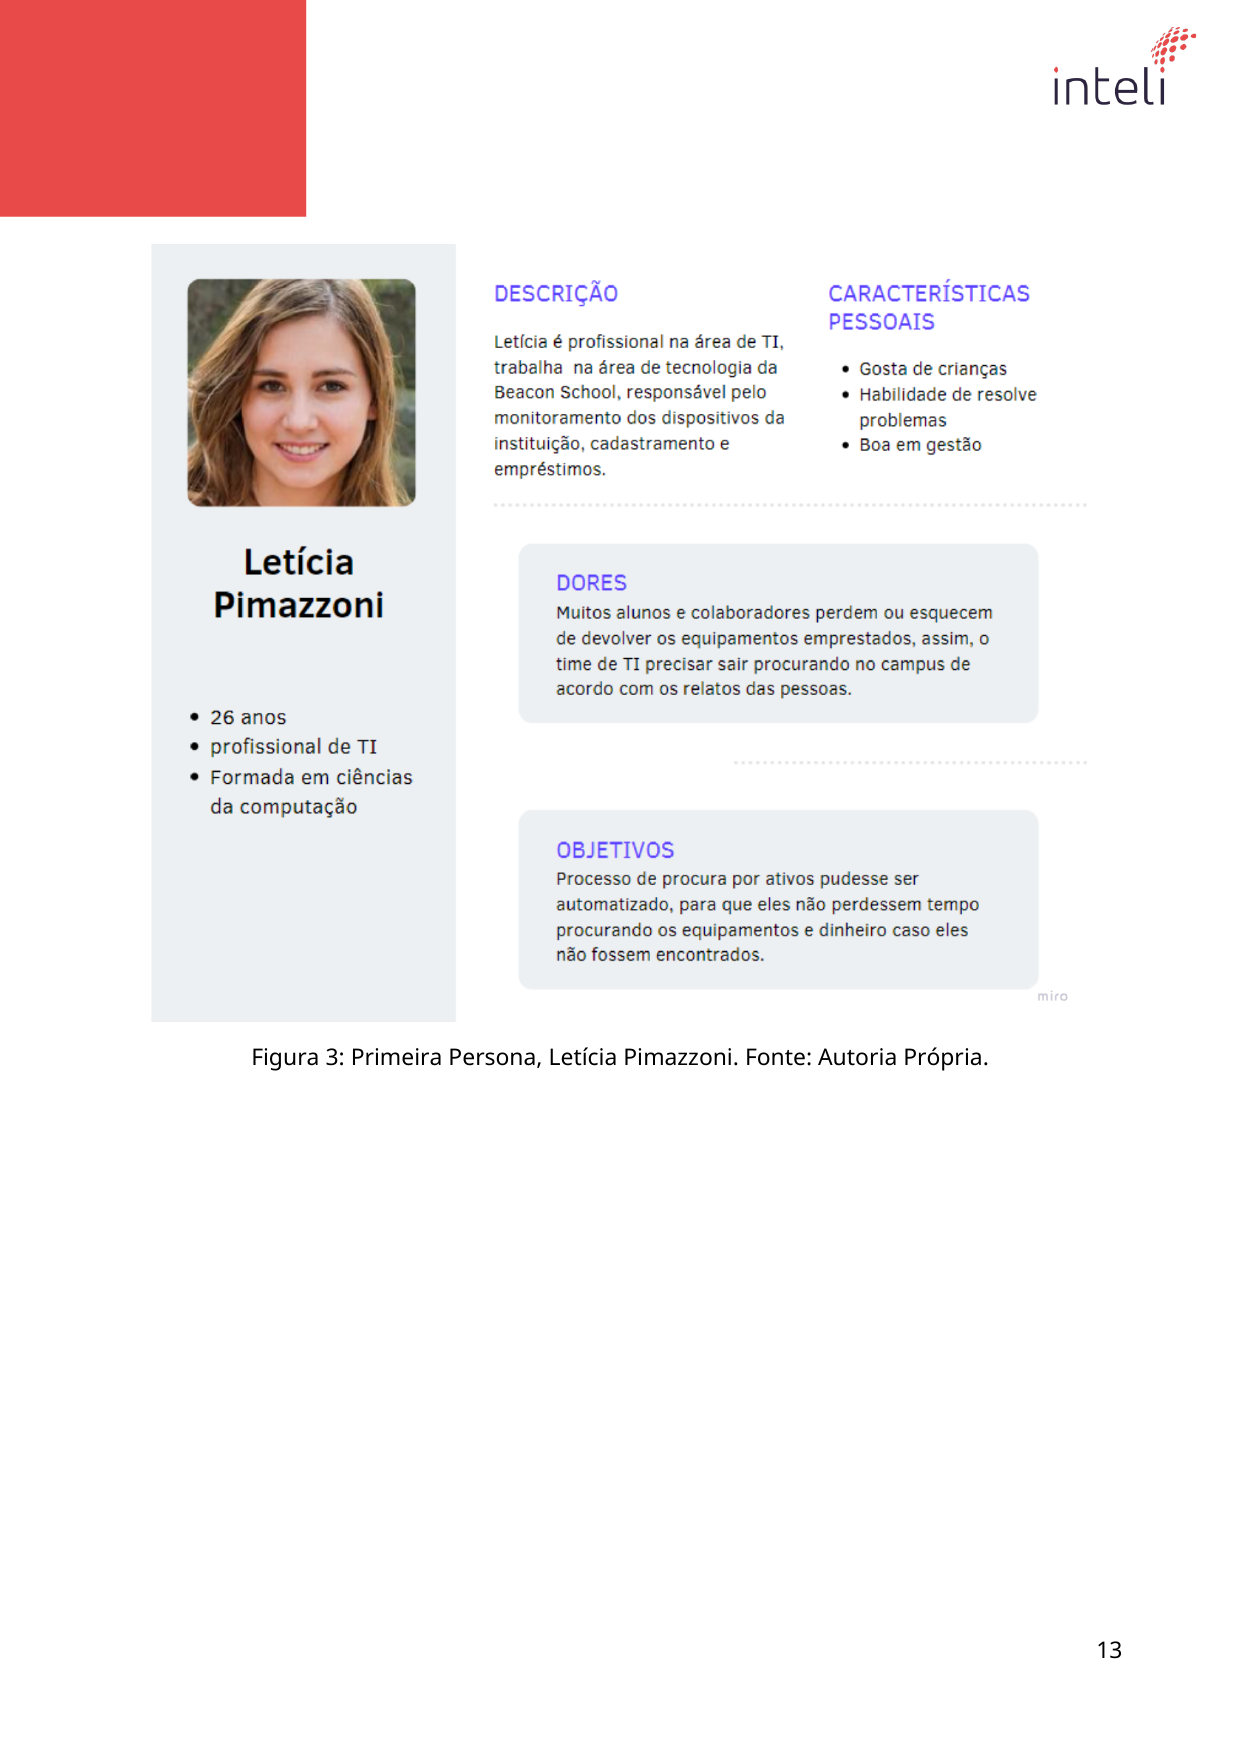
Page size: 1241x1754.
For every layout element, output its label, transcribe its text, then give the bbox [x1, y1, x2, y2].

picture [151, 244, 1089, 1022]
text Figura 3: Primeira Persona, Letícia Pimazzoni. Fonte: Autoria Própria. [118, 1041, 1122, 1072]
picture [0, 0, 307, 217]
picture [1054, 27, 1197, 105]
